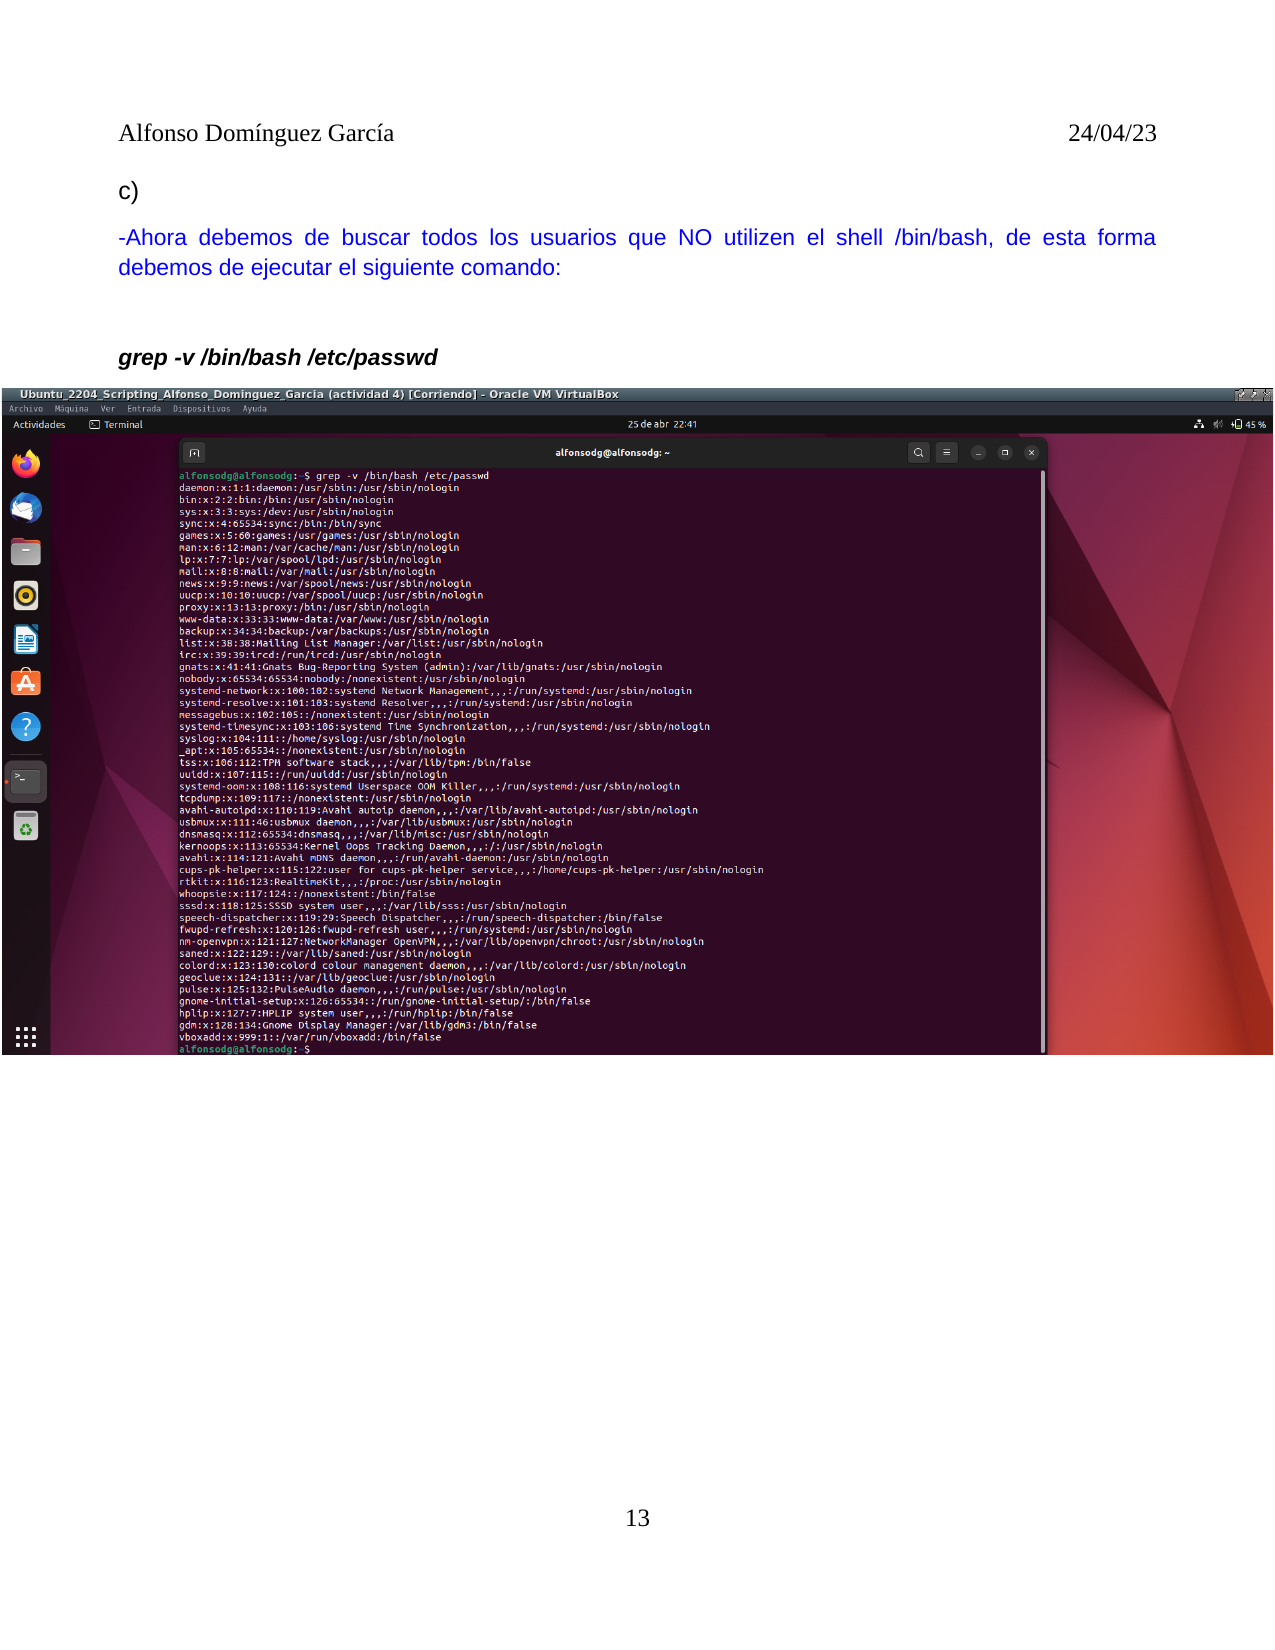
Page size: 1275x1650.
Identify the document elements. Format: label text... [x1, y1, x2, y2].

text -Ahora debemos de buscar todos los usuarios que NO utilizen el shell /bin/bash, de esta forma debemos de ejecutar el siguiente comando: [118, 224, 1157, 281]
picture [1, 388, 1274, 1055]
text grep -v /bin/bash /etc/passwd [118, 344, 1157, 370]
text c) [118, 176, 1157, 205]
